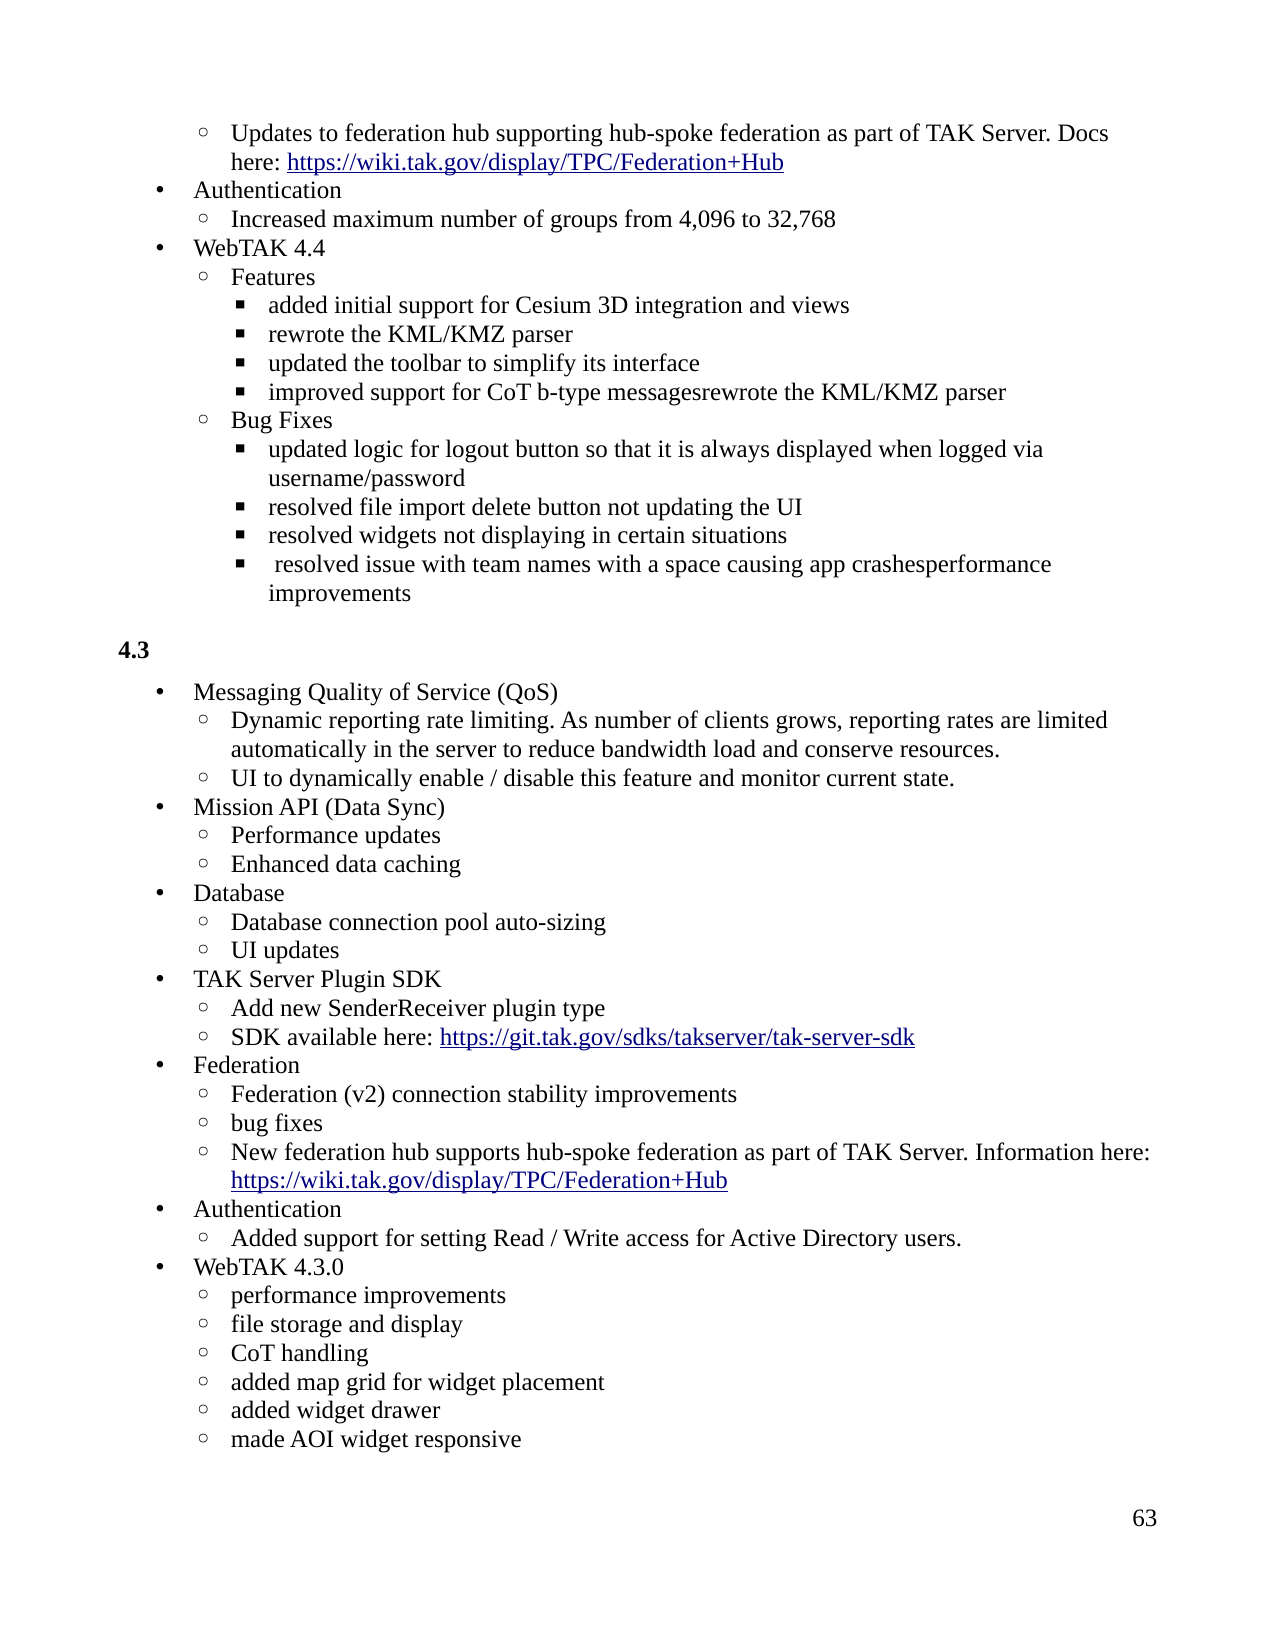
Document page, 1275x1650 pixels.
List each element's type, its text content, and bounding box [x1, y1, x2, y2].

list UI to dynamically enable / disable this feature and monitor current state. [193, 763, 1157, 792]
list WebTAK 4.4 [156, 233, 1157, 262]
list added map grid for widget placement [193, 1367, 1157, 1396]
list Federation [156, 1051, 1157, 1079]
list Performance updates [193, 821, 1157, 849]
list SDK available here: https://git.tak.gov/sdks/takserver/tak-server-sdk [193, 1022, 1157, 1051]
list Add new SenderReceiver plugin type [193, 993, 1157, 1022]
list Features [193, 262, 1157, 291]
list Authentication [156, 176, 1157, 204]
list Bug Fixes [193, 406, 1157, 434]
list TAK Server Plugin SDK [156, 964, 1157, 993]
list CoT handling [193, 1338, 1157, 1367]
list Increased maximum number of groups from 4,096 to 32,768 [193, 204, 1157, 233]
list Database connection pool auto-sizing [193, 907, 1157, 936]
list file storage and display [193, 1309, 1157, 1338]
list updated logic for logout button so that it is always displayed when logged via username/password [231, 434, 1157, 492]
list resolved file import delete button not updating the UI [231, 492, 1157, 521]
list Dynamic reporting rate limiting. As number of clients grows, reporting rates are limited automatically in the server to reduce bandwidth load and conserve resources. [193, 706, 1157, 763]
list Authentication [156, 1194, 1157, 1223]
text 4.3 [118, 636, 1157, 664]
list Mission API (Data Sync) [156, 792, 1157, 821]
list Added support for setting Read / Write access for Active Directory users. [193, 1223, 1157, 1252]
list resolved issue with team names with a space causing app crashesperformance improvements [231, 549, 1157, 607]
list added widget drawer [193, 1396, 1157, 1424]
list Federation (v2) connection stability improvements [193, 1079, 1157, 1108]
list resolved widgets not displaying in certain situations [231, 521, 1157, 549]
list Database [156, 878, 1157, 907]
list UI updates [193, 936, 1157, 964]
list Updates to federation hub supporting hub-spoke federation as part of TAK Server. Docs here: https://wiki.tak.gov/display/TPC/Federation+Hub [193, 118, 1157, 176]
list bug fixes [193, 1108, 1157, 1137]
list made AOI widget responsive [193, 1424, 1157, 1453]
list performance improvements [193, 1281, 1157, 1309]
list Enhanced data caching [193, 849, 1157, 878]
list improved support for CoT b-type messagesrewrote the KML/KMZ parser [231, 377, 1157, 406]
list New federation hub supports hub-spoke federation as part of TAK Server. Information here: https://wiki.tak.gov/display/TPC/Federation+Hub [193, 1137, 1157, 1194]
list updated the toolbar to simplify its interface [231, 348, 1157, 377]
list added initial support for Cesium 3D integration and views [231, 291, 1157, 319]
list rewrote the KML/KMZ parser [231, 319, 1157, 348]
list Messaging Quality of Service (QoS) [156, 677, 1157, 706]
list WebTAK 4.3.0 [156, 1252, 1157, 1281]
